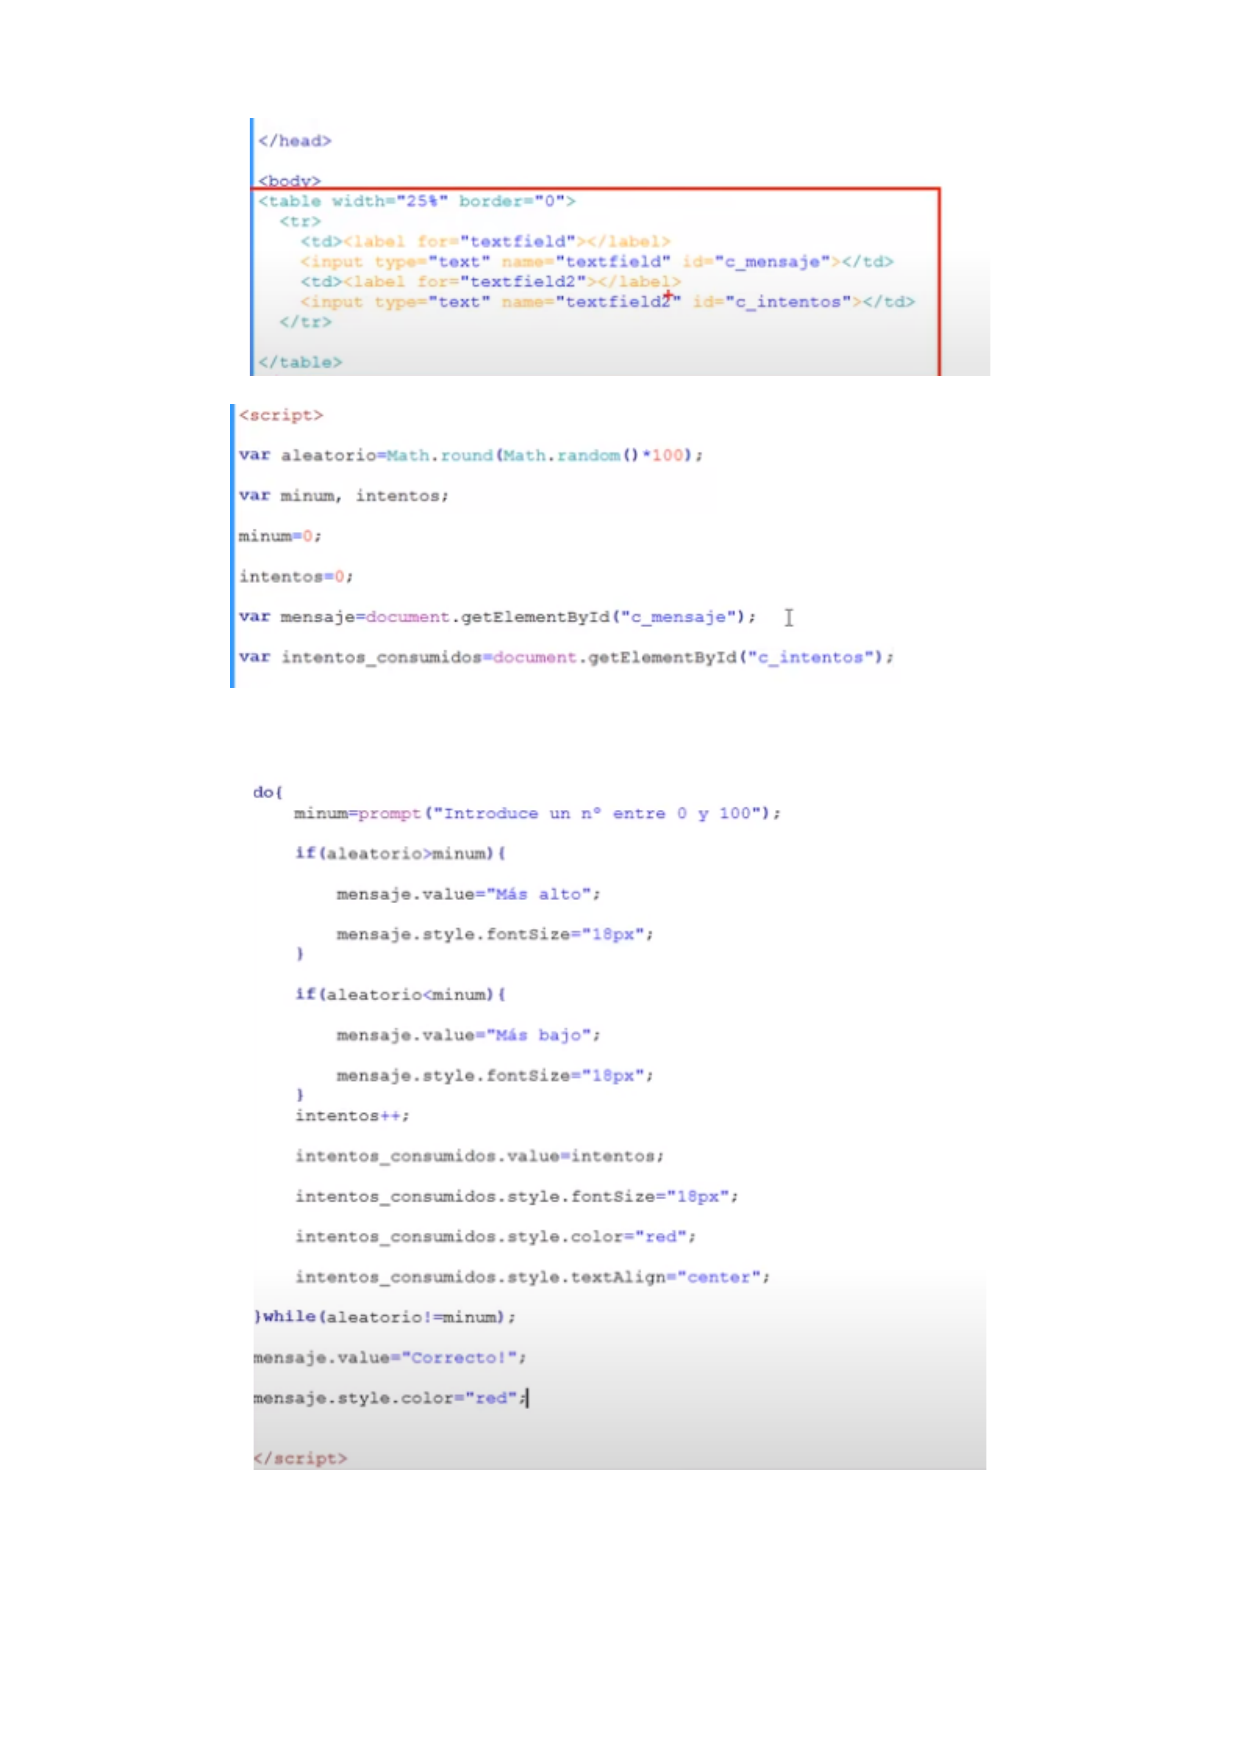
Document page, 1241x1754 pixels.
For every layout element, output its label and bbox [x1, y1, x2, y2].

picture [230, 404, 1010, 688]
picture [249, 118, 991, 376]
picture [253, 773, 987, 1470]
